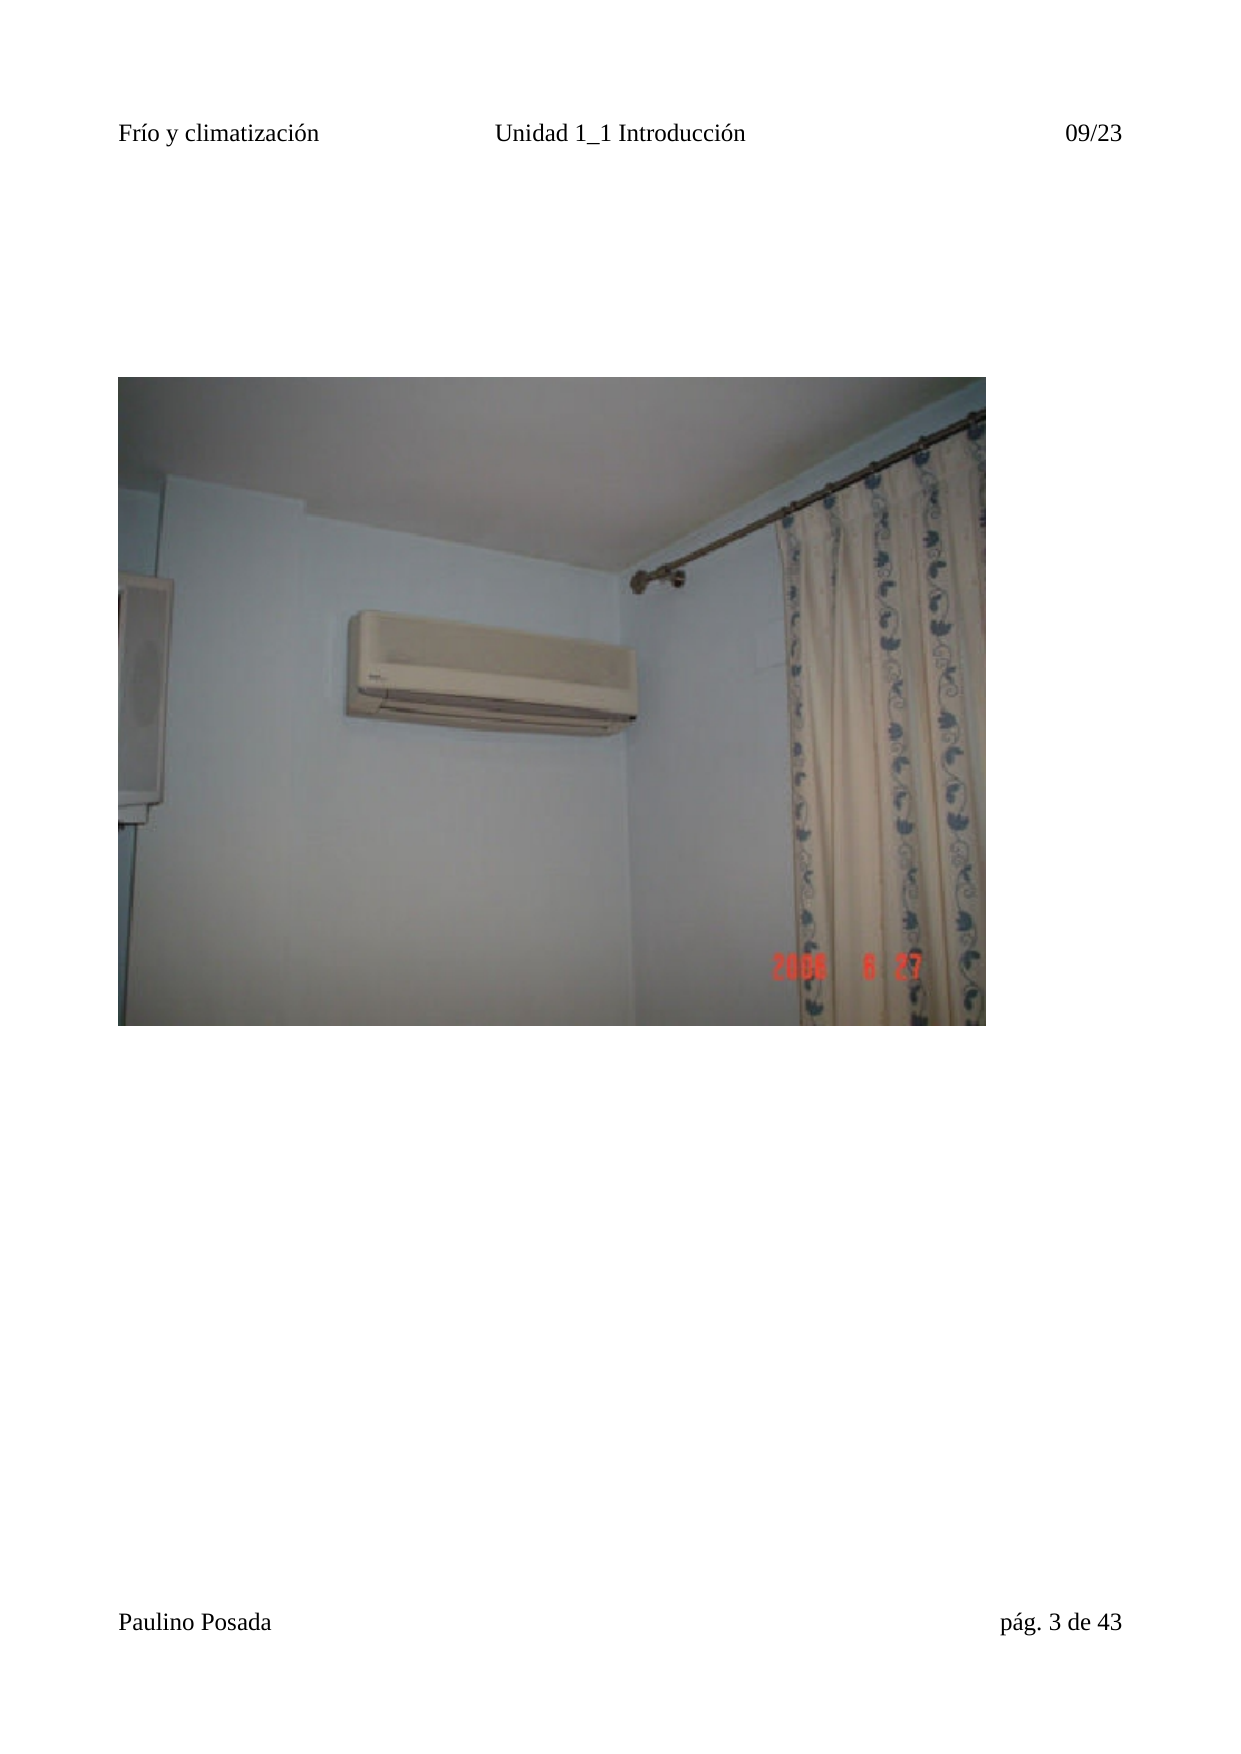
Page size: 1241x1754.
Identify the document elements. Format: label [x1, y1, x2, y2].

picture [118, 377, 986, 1026]
